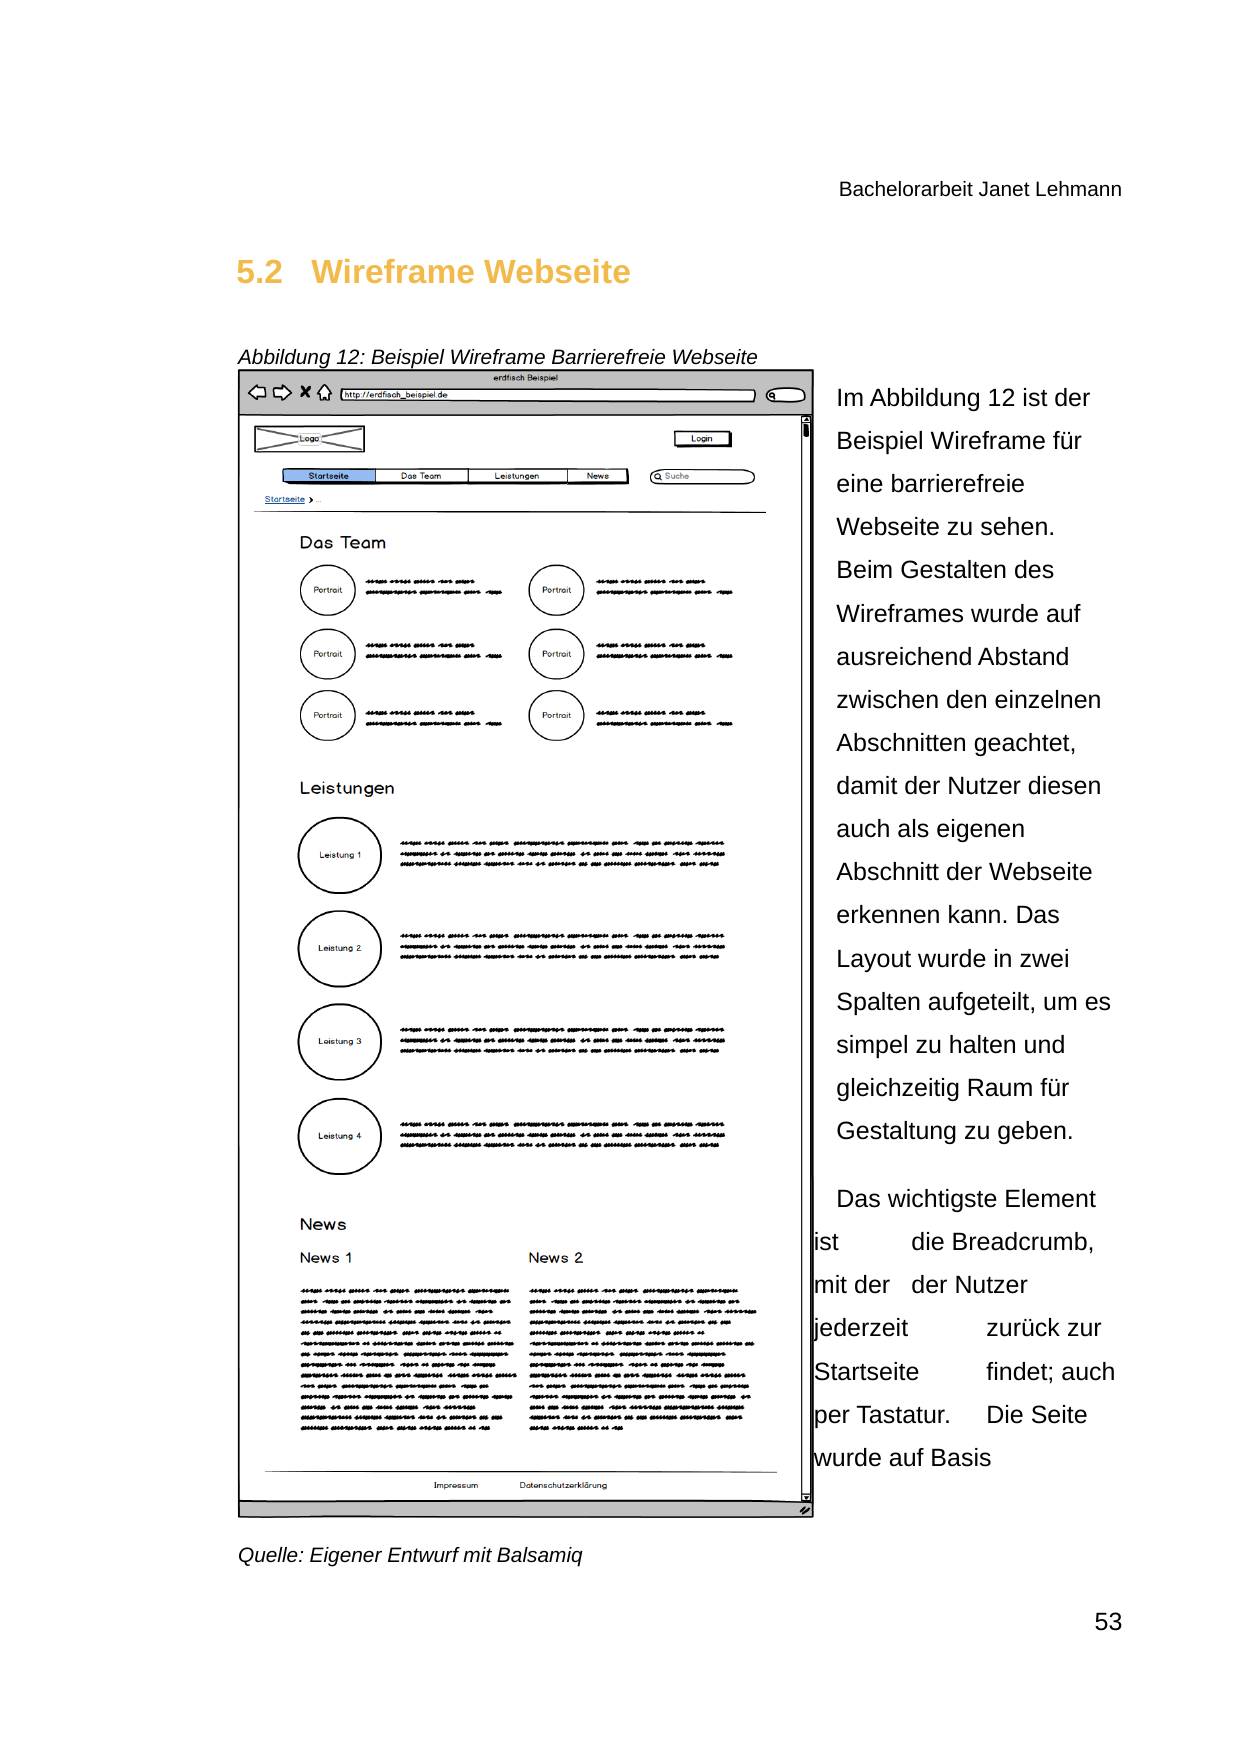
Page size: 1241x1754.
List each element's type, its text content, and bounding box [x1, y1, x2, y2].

text Quelle: Eigener Entwurf mit Balsamiq [238, 1542, 814, 1566]
picture [237, 369, 814, 1518]
text Abbildung 12: Beispiel Wireframe Barrierefreie Webseite [238, 345, 814, 369]
text Im Abbildung 12 ist der Beispiel Wireframe für eine barrierefreie Webseite zu sehen. Beim Gestalten des Wireframes wurde auf ausreichend Abstand zwischen den einzelnen Abschnitten geachtet, damit der Nutzer diesen auch als eigenen Abschnitt der Webseite erkennen kann. Das Layout wurde in zwei Spalten aufgeteilt, um es simpel zu halten und gleichzeitig Raum für Gestaltung zu geben. [814, 383, 1122, 1145]
subtitle Wireframe Webseite [236, 251, 1122, 290]
text Das wichtigste Element ist die Breadcrumb, mit der der Nutzer jederzeit zurück zur Startseite findet; auch per Tastatur. Die Seite wurde auf Basis [814, 1184, 1122, 1471]
